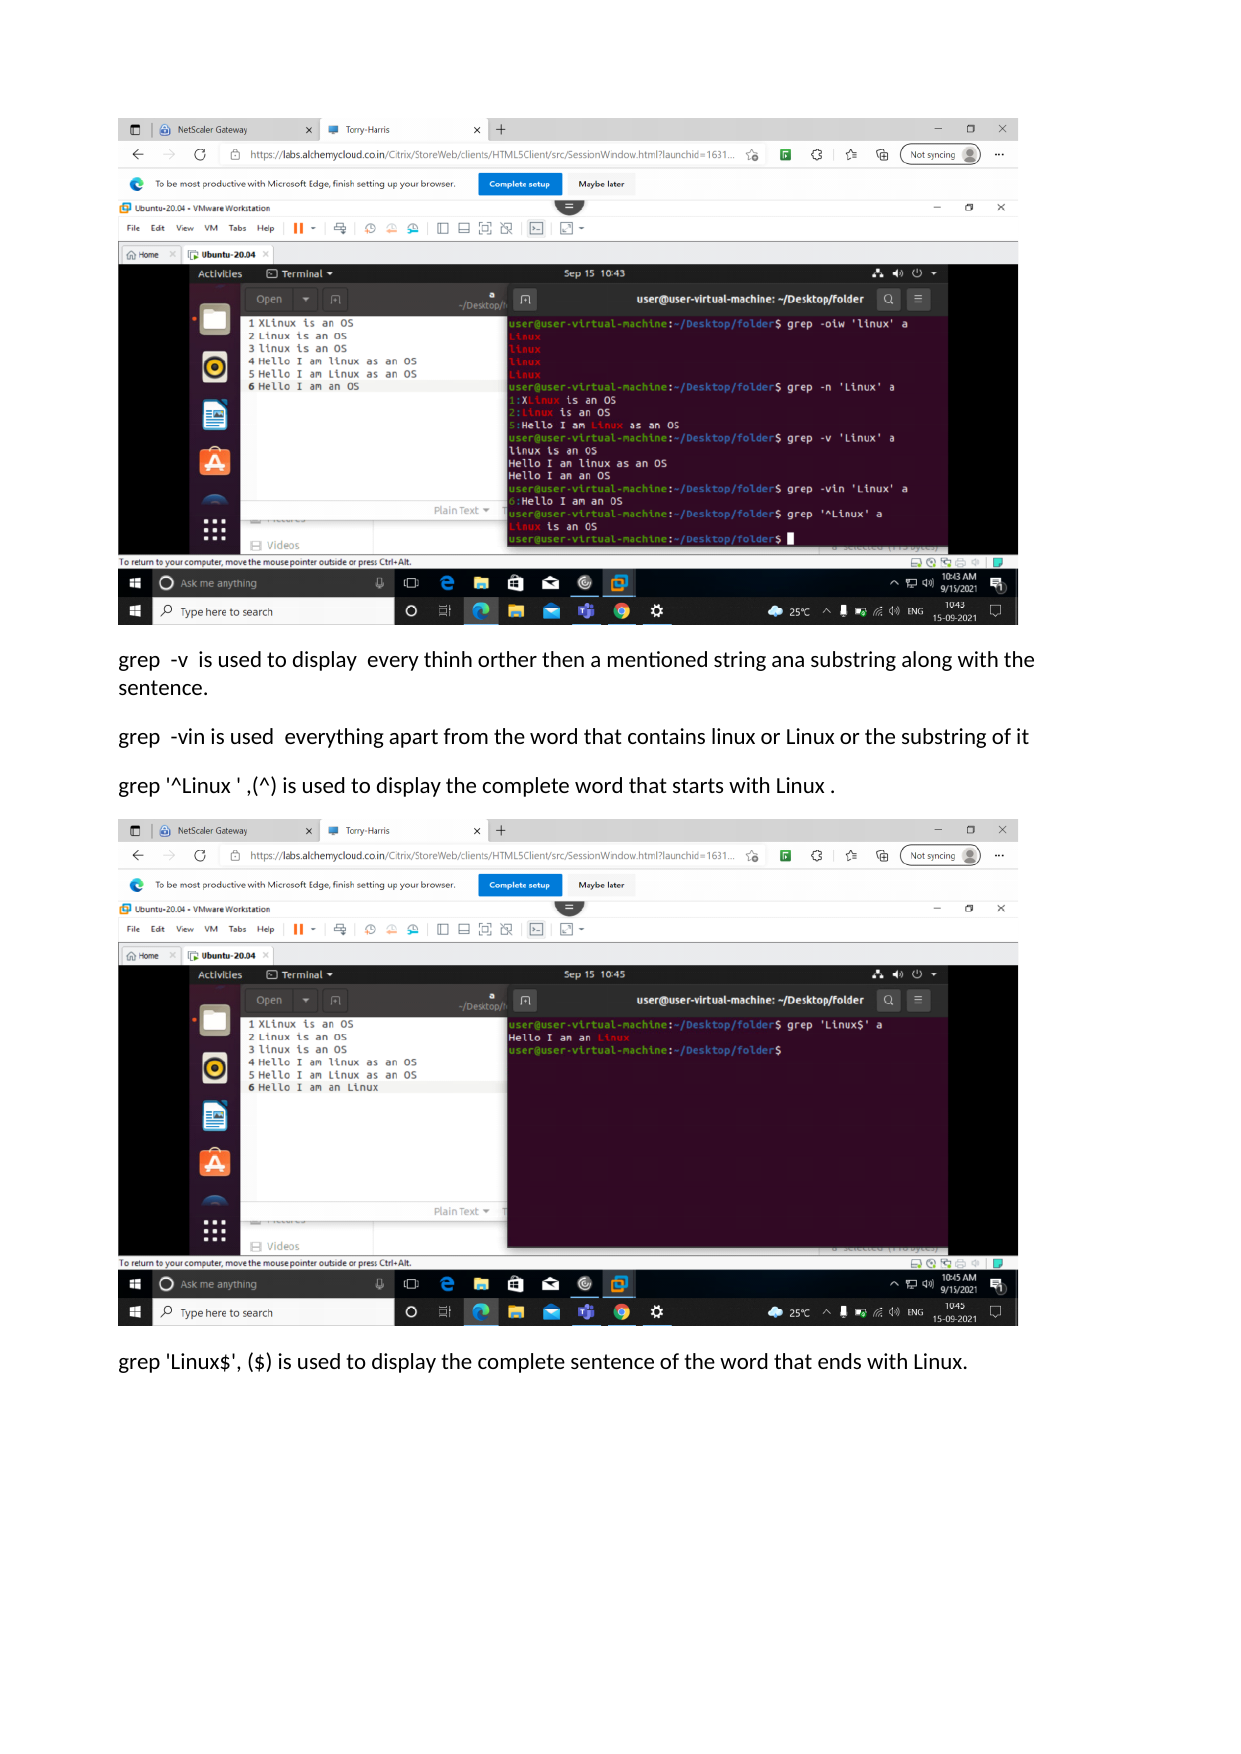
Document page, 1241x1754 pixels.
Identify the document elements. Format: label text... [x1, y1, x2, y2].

text grep -vin is used everything apart from the word that contains linux or Linux or the substring of it [118, 722, 1122, 750]
text grep -v is used to display every thinh orther then a mentioned string ana substring along with the sentence. [118, 645, 1122, 701]
text grep 'Linux$', ($) is used to display the complete sentence of the word that ends with Linux. [118, 1347, 1122, 1375]
text grep '^Linux ' ,(^) is used to display the complete word that starts with Linux . [118, 771, 1122, 799]
